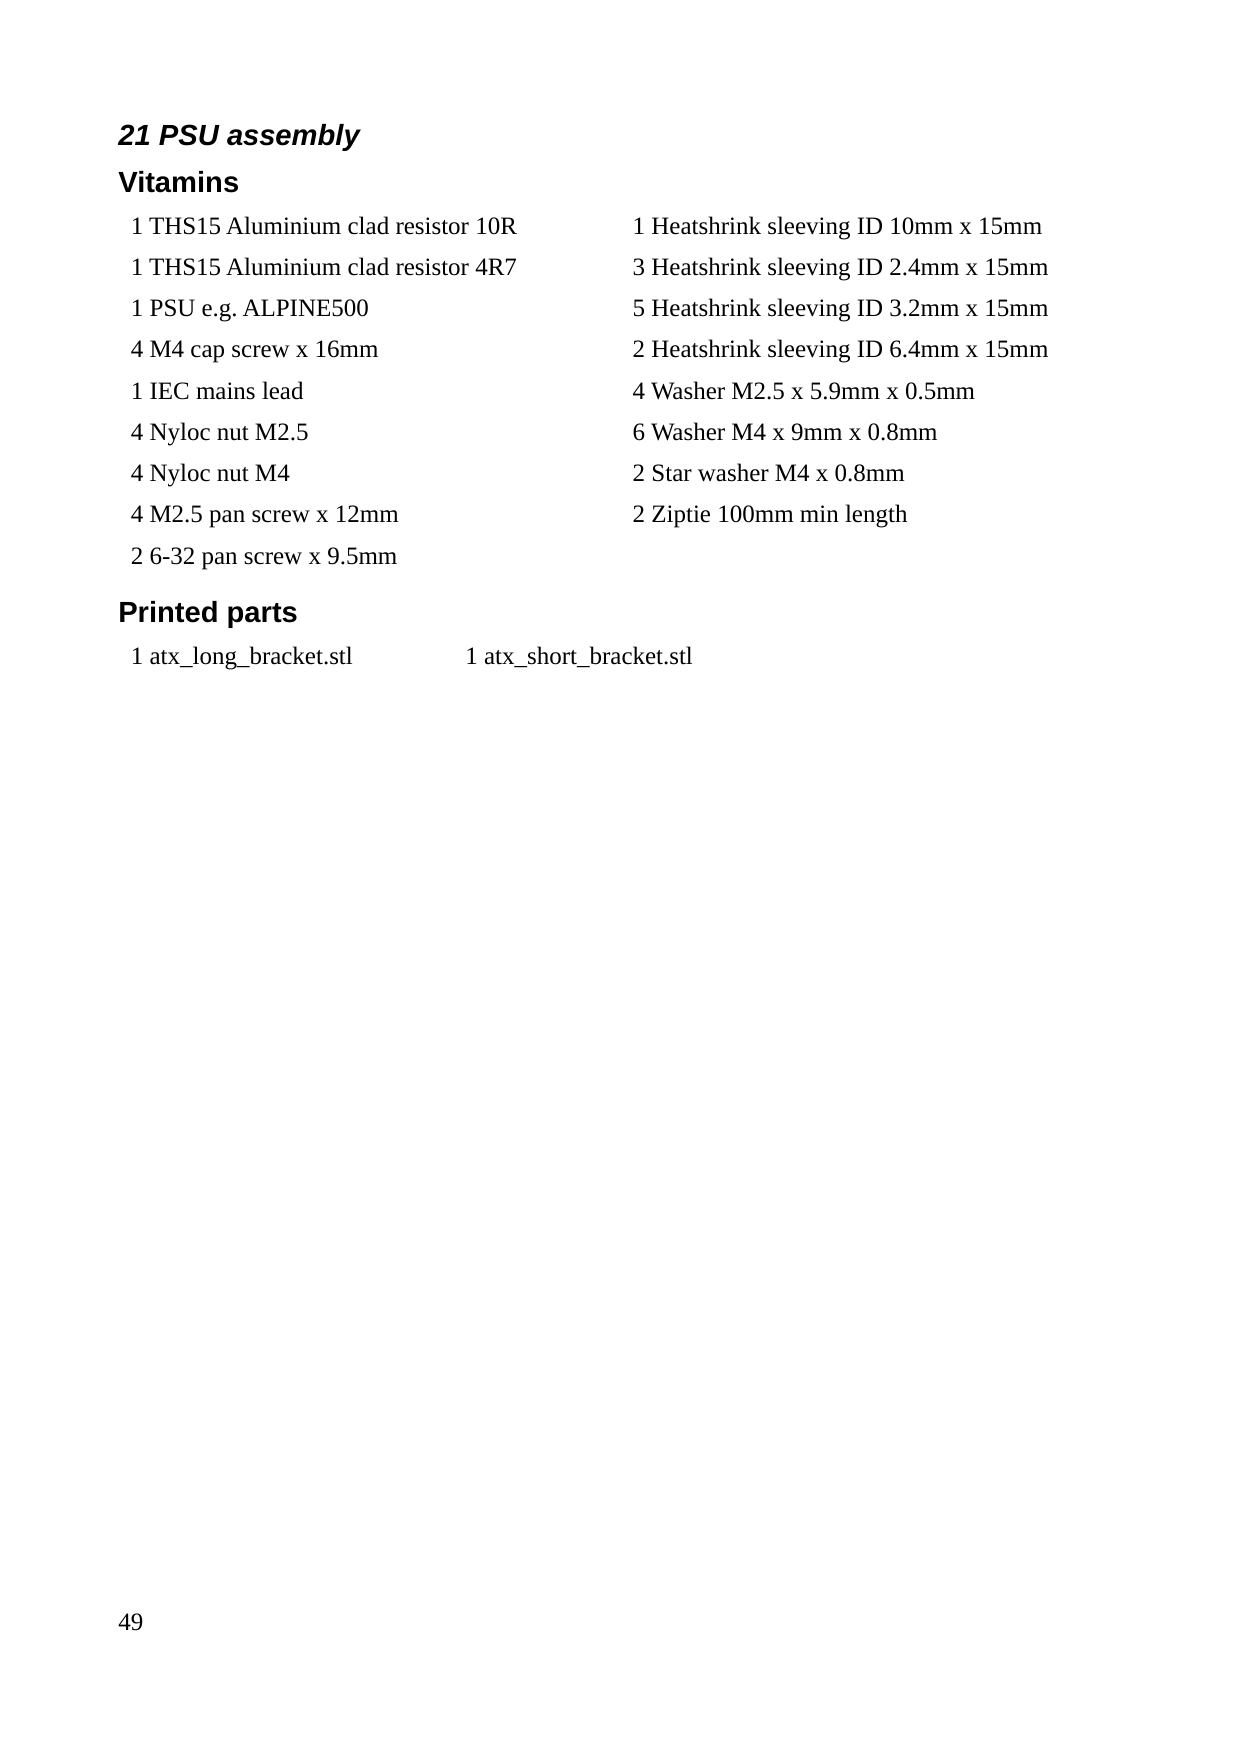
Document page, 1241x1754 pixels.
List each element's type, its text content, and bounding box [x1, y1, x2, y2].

subtitle Vitamins [118, 165, 1122, 199]
table_header 1 THS15 Aluminium clad resistor 10R 1 THS15 Aluminium clad resistor 4R7 1 PSU e.g. ALPINE500 4 M4 cap screw x 16mm 1 IEC mains lead 4 Nyloc nut M2.5 4 Nyloc nut M4 4 M2.5 pan screw x 12mm 2 6-32 pan screw x 9.5mm [118, 211, 620, 582]
table_header 1 atx_short_bracket.stl [453, 641, 787, 935]
subtitle PSU assembly [118, 118, 1122, 152]
table_header 1 atx_long_bracket.stl [118, 641, 453, 935]
subtitle Printed parts [118, 596, 1122, 629]
table_header 1 Heatshrink sleeving ID 10mm x 15mm 3 Heatshrink sleeving ID 2.4mm x 15mm 5 Heatshrink sleeving ID 3.2mm x 15mm 2 Heatshrink sleeving ID 6.4mm x 15mm 4 Washer M2.5 x 5.9mm x 0.5mm 6 Washer M4 x 9mm x 0.8mm 2 Star washer M4 x 0.8mm 2 Ziptie 100mm min length [620, 211, 1122, 582]
table_header [788, 641, 1122, 935]
